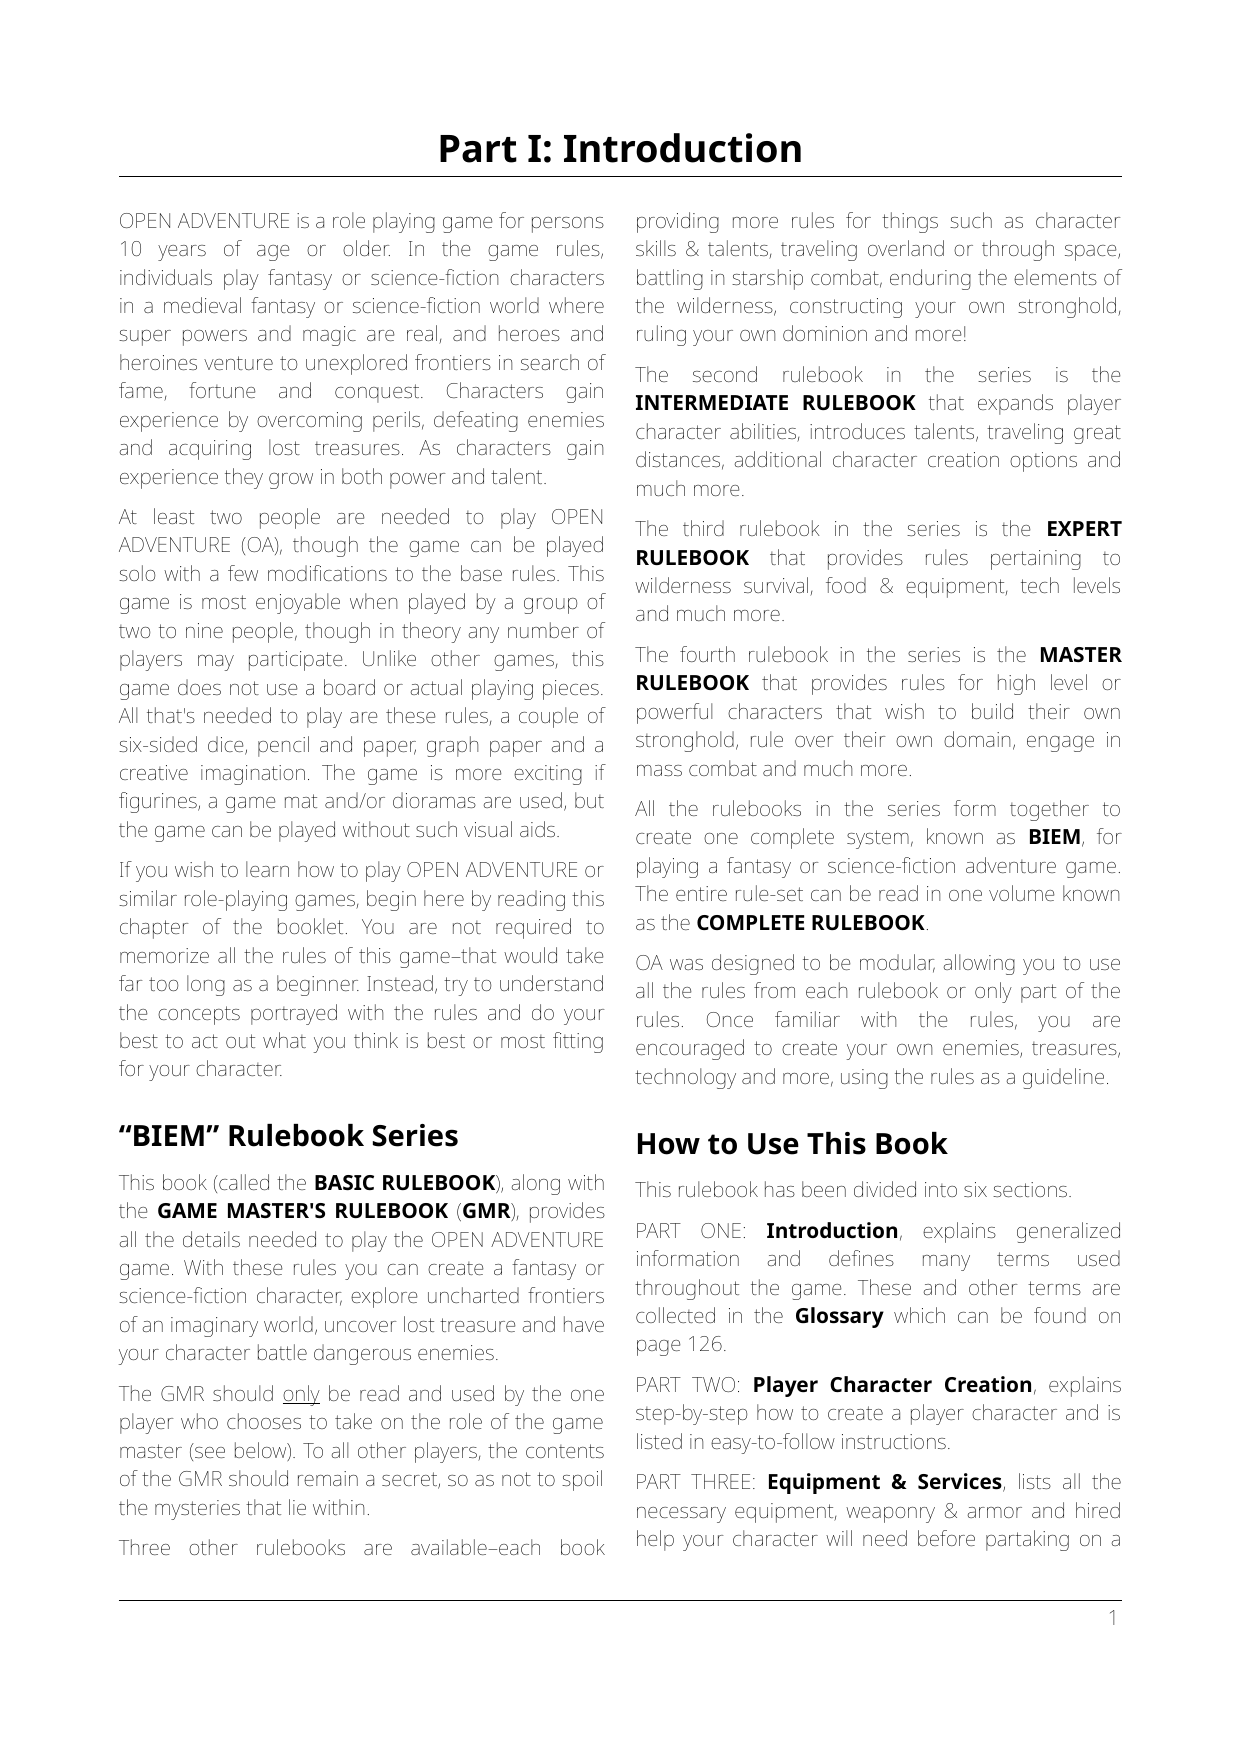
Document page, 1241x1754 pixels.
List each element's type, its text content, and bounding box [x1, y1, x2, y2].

text PART ONE: Introduction, explains generalized information and defines many terms used throughout the game. These and other terms are collected in the Glossary which can be found on page 87. [635, 1216, 1122, 1358]
subtitle “BIEM” Rulebook Series [118, 1116, 605, 1155]
text This rulebook has been divided into six sections. [635, 1175, 1122, 1204]
subtitle How to Use This Book [635, 1123, 1122, 1163]
text The third rulebook in the series is the EXPERT RULEBOOK that provides rules pertaining to wilderness survival, food & equipment, tech levels and much more. [635, 514, 1122, 628]
text If you wish to learn how to play OPEN ADVENTURE or similar role-playing games, begin here by reading this chapter of the booklet. You are not required to memorize all the rules of this game–that would take far too long as a beginner. Instead, try to understand the concepts portrayed with the rules and do your best to act out what you think is best or most fitting for your character. [118, 855, 605, 1083]
text PART TWO: Player Character Creation, explains step-by-step how to create a player character and is listed in easy-to-follow instructions. [635, 1370, 1122, 1455]
text Three other rulebooks are available–each book [118, 1533, 605, 1562]
text This book (called the BASIC RULEBOOK), along with the GAME MASTER'S RULEBOOK (GMR), provides all the details needed to play the OPEN ADVENTURE game. With these rules you can create a fantasy or science-fiction character, explore uncharted frontiers of an imaginary world, uncover lost treasure and have your character battle dangerous enemies. [118, 1168, 605, 1367]
text At least two people are needed to play OPEN ADVENTURE (OA), though the game can be played solo with a few modifications to the base rules. This game is most enjoyable when played by a group of two to nine people, though in theory any number of players may participate. Unlike other games, this game does not use a board or actual playing pieces. All that's needed to play are these rules, a couple of six-sided dice, pencil and paper, graph paper and a creative imagination. The game is more exciting if figurines, a game mat and/or dioramas are used, but the game can be played without such visual aids. [118, 502, 605, 843]
text The fourth rulebook in the series is the MASTER RULEBOOK that provides rules for high level or powerful characters that wish to build their own stronghold, rule over their own domain, engage in mass combat and much more. [635, 640, 1122, 782]
text OA was designed to be modular, allowing you to use all the rules from each rulebook or only part of the rules. Once familiar with the rules, you are encouraged to create your own enemies, treasures, technology and more, using the rules as a guideline. [635, 948, 1122, 1090]
text All the rulebooks in the series form together to create one complete system, known as BIEM, for playing a fantasy or science-fiction adventure game. The entire rule-set can be read in one volume known as the COMPLETE RULEBOOK. [635, 794, 1122, 936]
text PART THREE: Equipment & Services, lists all the necessary equipment, weaponry & armor and hired help your character will need before partaking on a [635, 1467, 1122, 1553]
text The second rulebook in the series is the INTERMEDIATE RULEBOOK that expands player character abilities, introduces talents, traveling great distances, additional character creation options and much more. [635, 360, 1122, 502]
text OPEN ADVENTURE is a role playing game for persons 10 years of age or older. In the game rules, individuals play fantasy or science-fiction characters in a medieval fantasy or science-fiction world where super powers and magic are real, and heroes and heroines venture to unexplored frontiers in search of fame, fortune and conquest. Characters gain experience by overcoming perils, defeating enemies and acquiring lost treasures. As characters gain experience they grow in both power and talent. [118, 206, 605, 490]
text providing more rules for things such as character skills & talents, traveling overland or through space, battling in starship combat, enduring the elements of the wilderness, constructing your own stronghold, ruling your own dominion and more! [635, 206, 1122, 348]
text The GMR should only be read and used by the one player who chooses to take on the role of the game master (see below). To all other players, the contents of the GMR should remain a secret, so as not to spoil the mysteries that lie within. [118, 1379, 605, 1521]
